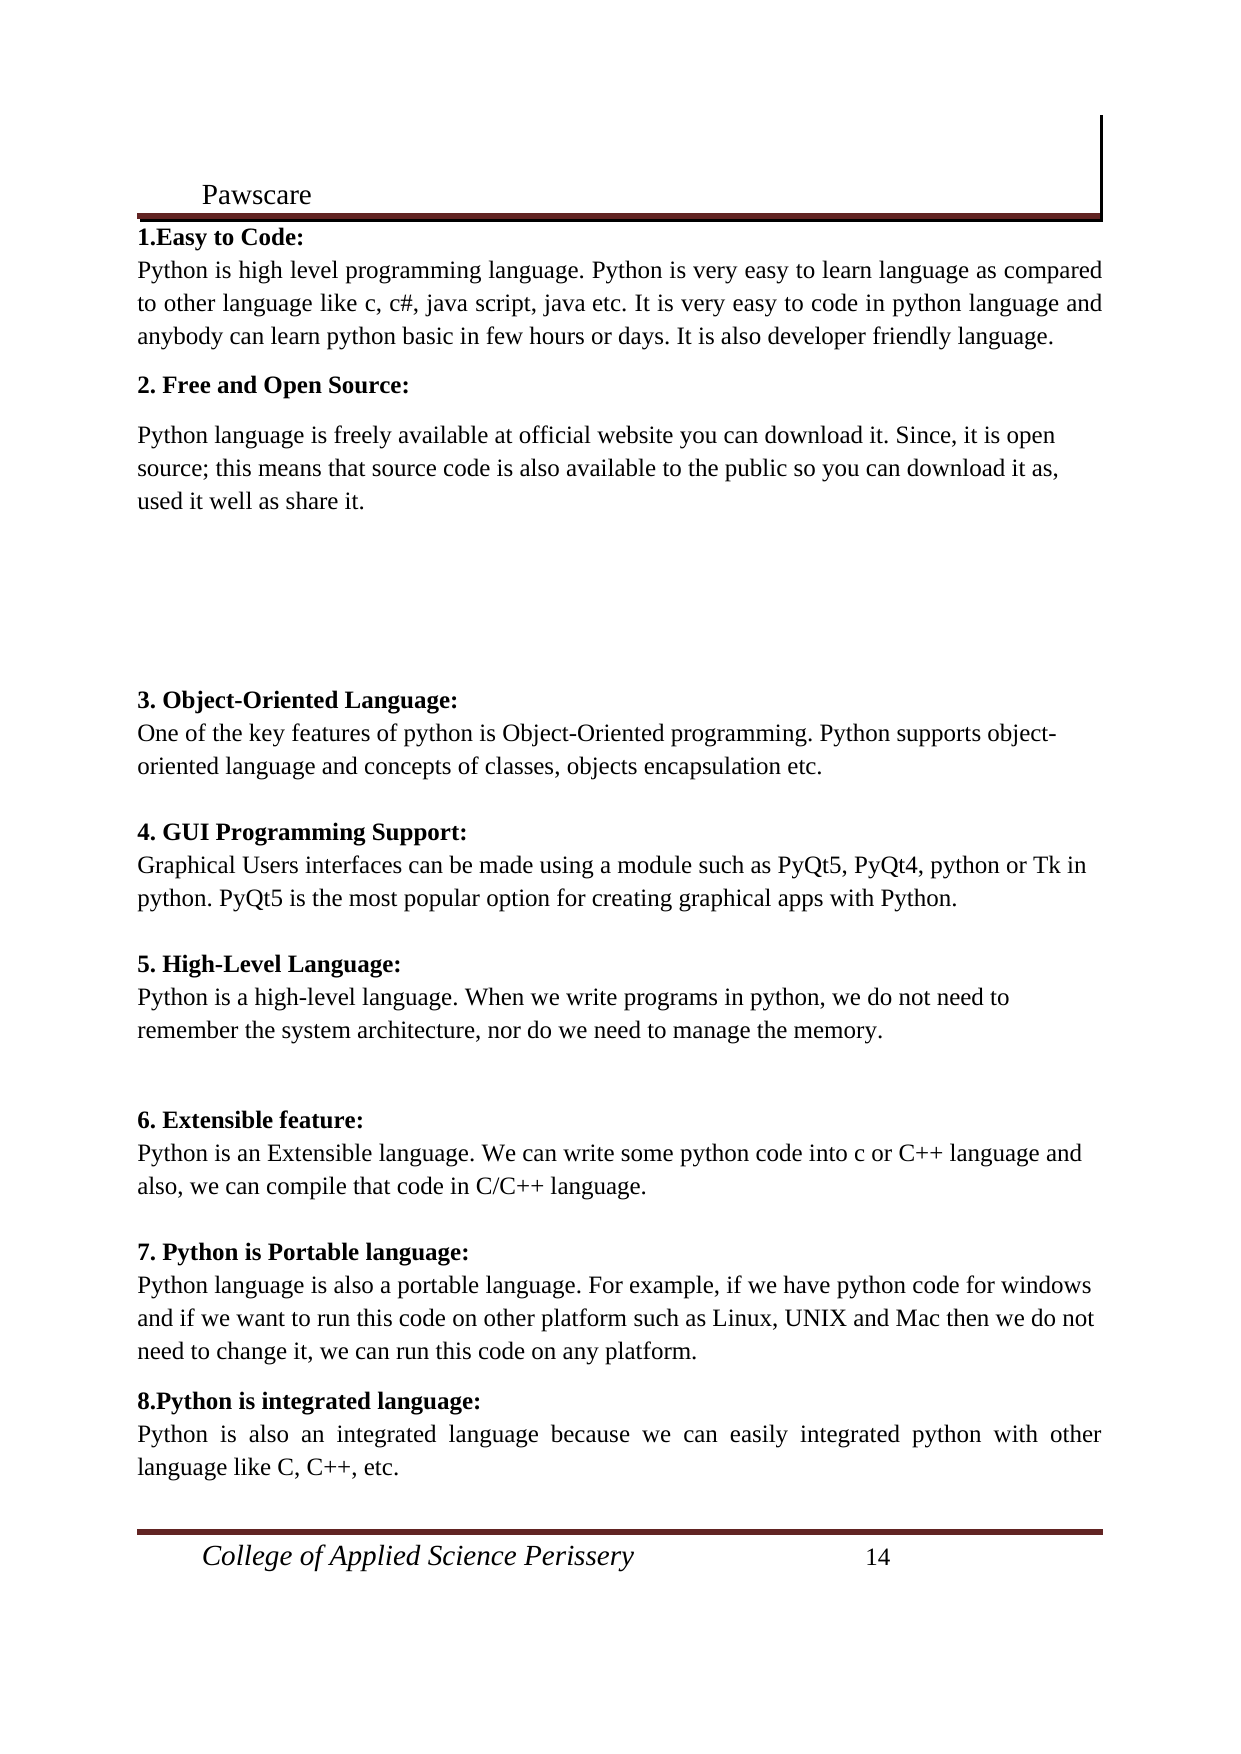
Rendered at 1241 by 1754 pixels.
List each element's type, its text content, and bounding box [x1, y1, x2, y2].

text 1.Easy to Code: Python is high level programming language. Python is very easy to learn language as compared to other language like c, c#, java script, java etc. It is very easy to code in python language and anybody can learn python basic in few hours or days. It is also developer friendly language. [137, 222, 1103, 349]
text 8.Python is integrated language: Python is also an integrated language because we can easily integrated python with other language like C, C++, etc. [137, 1386, 1103, 1513]
text Python language is freely available at official website you can download it. Since, it is open source; this means that source code is also available to the public so you can download it as, used it well as share it. [137, 420, 1103, 515]
text 3. Object-Oriented Language: One of the key features of python is Object-Oriented programming. Python supports object-oriented language and concepts of classes, objects encapsulation etc. 4. GUI Programming Support: Graphical Users interfaces can be made using a module such as PyQt5, PyQt4, python or Tk in python. PyQt5 is the most popular option for creating graphical apps with Python. 5. High-Level Language: Python is a high-level language. When we write programs in python, we do not need to remember the system architecture, nor do we need to manage the memory. [137, 685, 1103, 1083]
text 2. Free and Open Source: [137, 371, 1103, 399]
text 6. Extensible feature: Python is an Extensible language. We can write some python code into c or C++ language and also, we can compile that code in C/C++ language. 7. Python is Portable language: Python language is also a portable language. For example, if we have python code for windows and if we want to run this code on other platform such as Linux, UNIX and Mac then we do not need to change it, we can run this code on any platform. [137, 1105, 1103, 1365]
